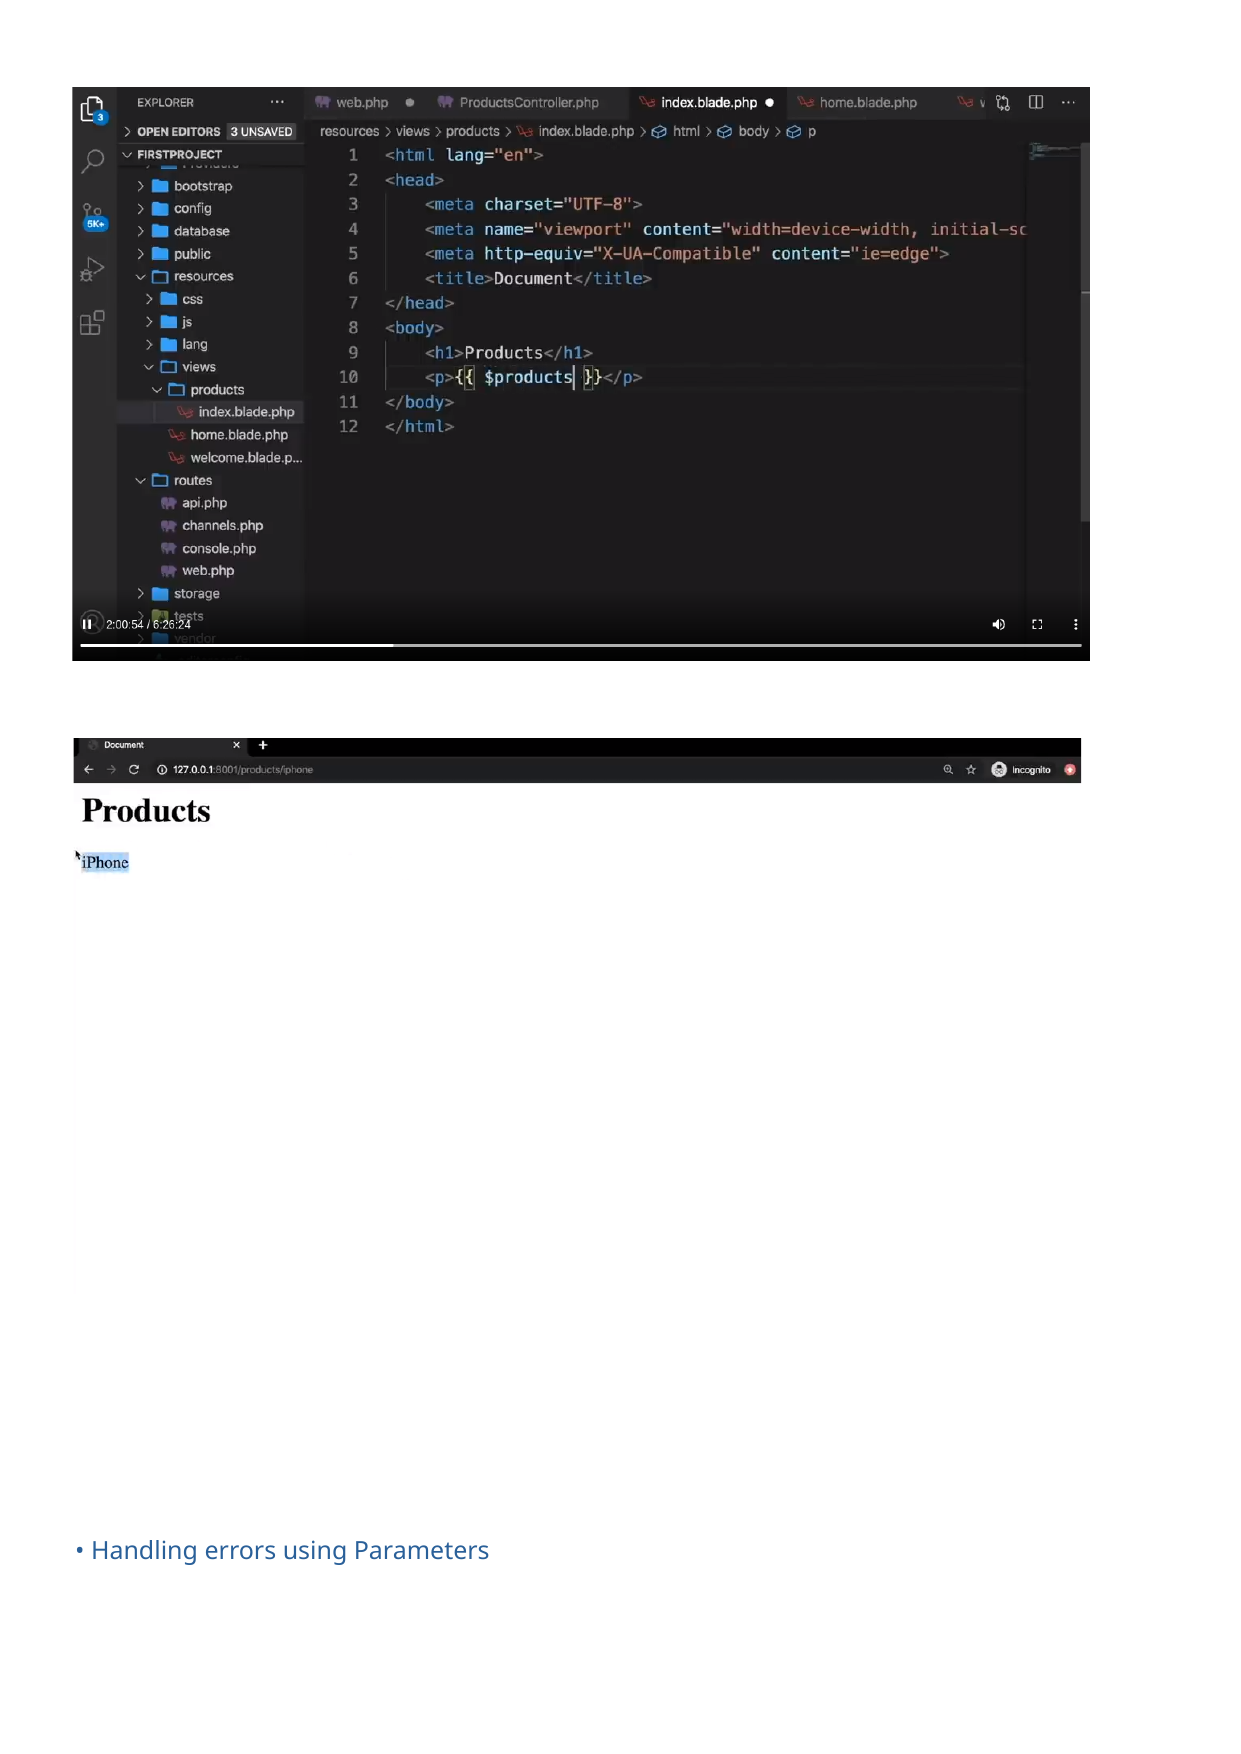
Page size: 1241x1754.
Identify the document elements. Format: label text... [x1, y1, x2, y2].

picture [72, 87, 1090, 661]
text • Handling errors using Parameters [75, 1532, 1165, 1566]
picture [73, 738, 1082, 1294]
